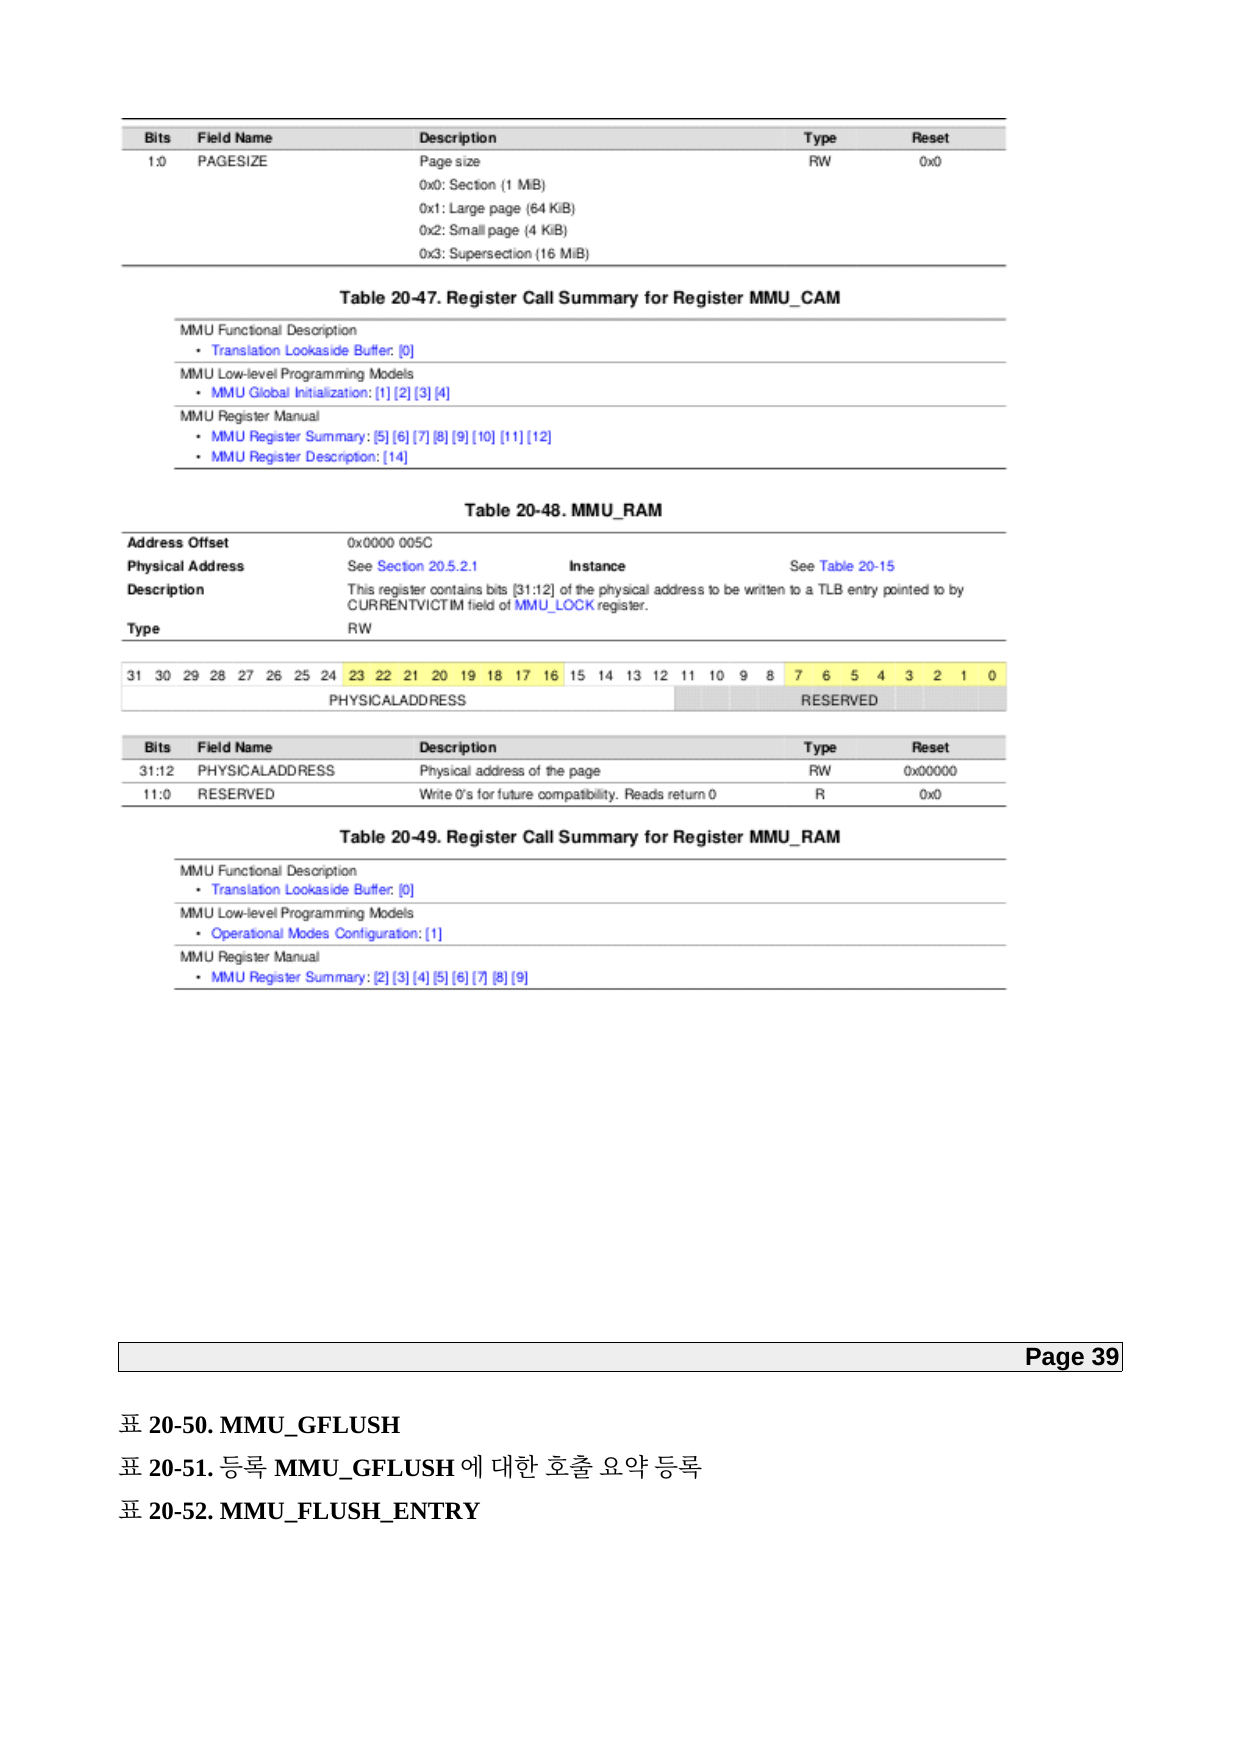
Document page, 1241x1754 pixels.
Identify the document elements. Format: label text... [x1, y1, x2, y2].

text 표 20-52. MMU_FLUSH_ENTRY [118, 1491, 1122, 1527]
text 표 20-51. 등록 MMU_GFLUSH에 대한 호출 요약 등록 [118, 1447, 1122, 1483]
text 표 20-50. MMU_GFLUSH [118, 1404, 1122, 1440]
table_header Page 39 [119, 1343, 1122, 1371]
